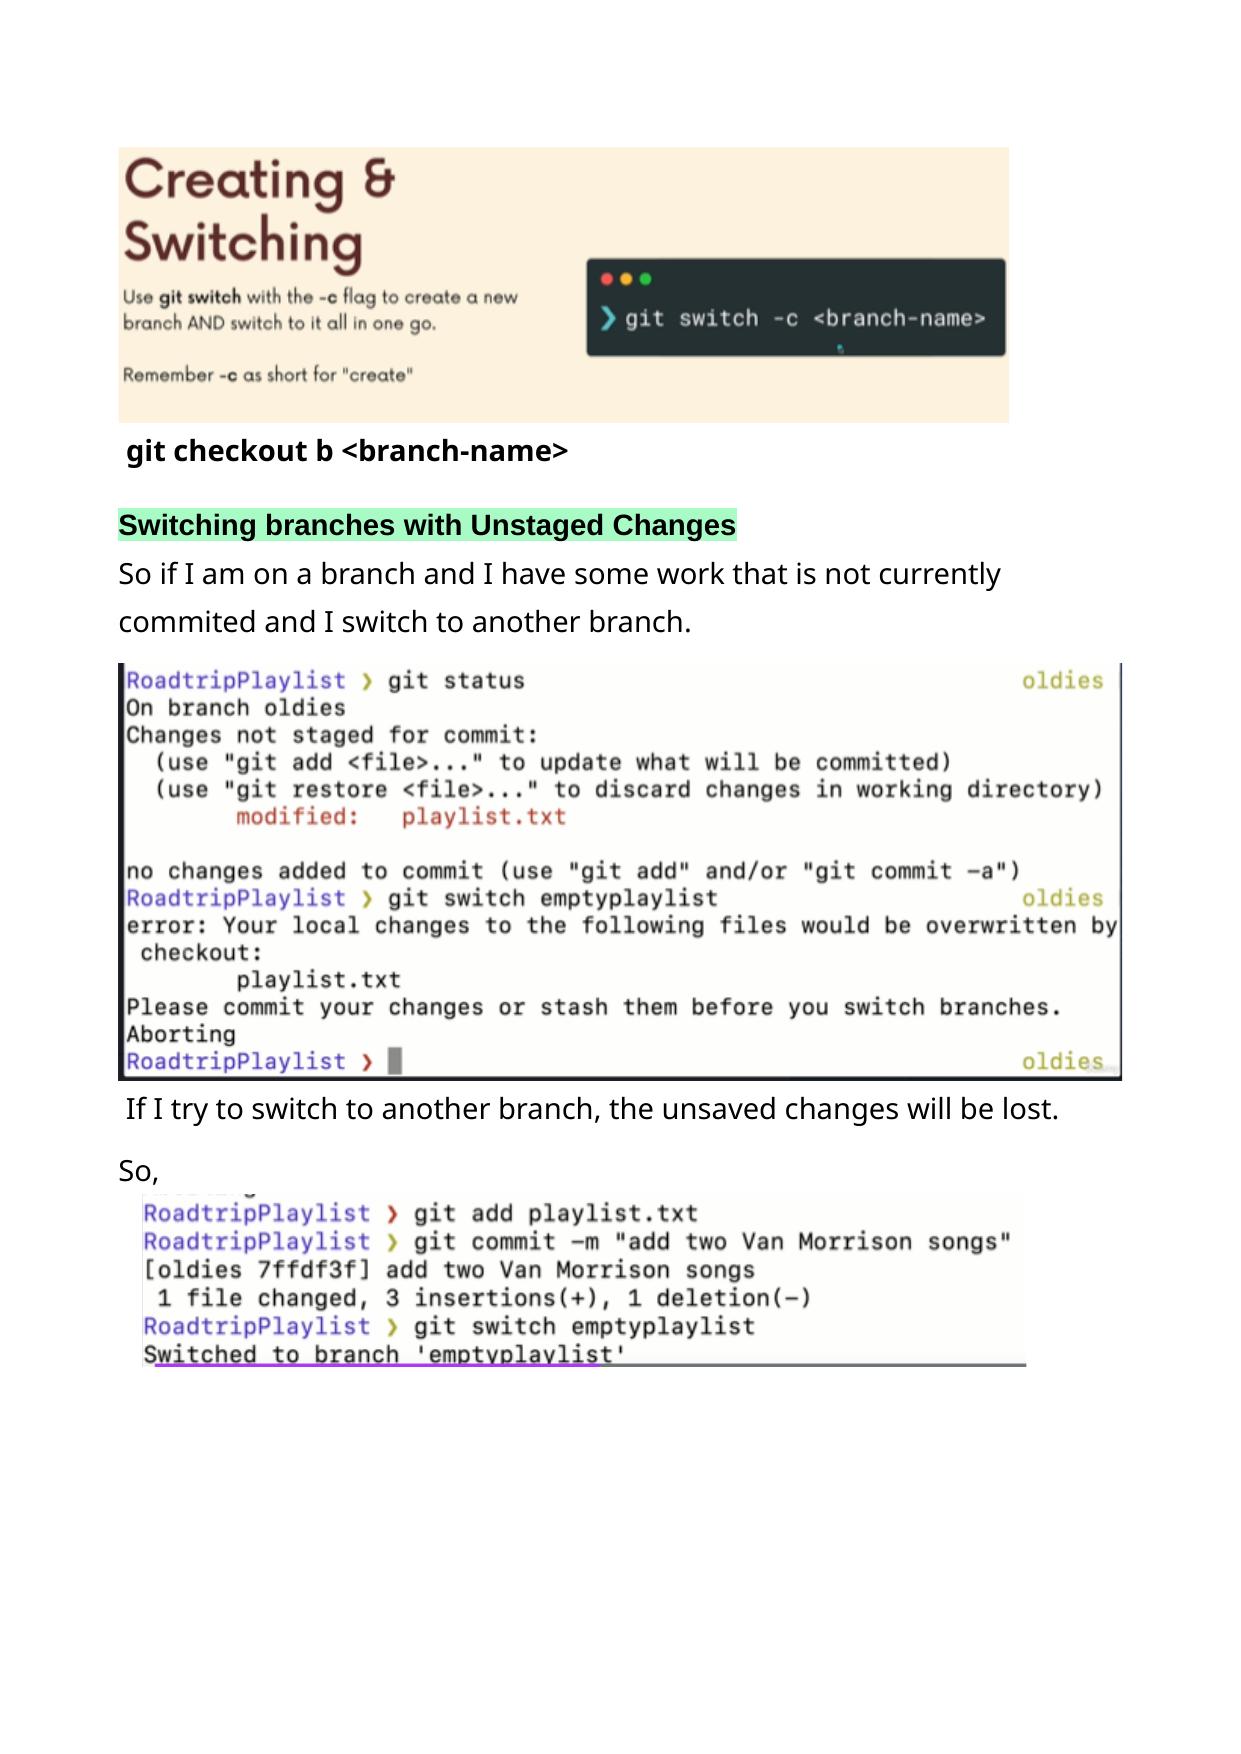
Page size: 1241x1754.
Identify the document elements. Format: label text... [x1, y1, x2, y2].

picture [118, 147, 1010, 423]
text git checkout b <branch-name> [118, 118, 1122, 470]
text So if I am on a branch and I have some work that is not currently commited and I switch to another branch. [118, 554, 1122, 641]
text So, [118, 1151, 1122, 1190]
picture [118, 663, 1123, 1081]
picture [142, 1194, 1027, 1367]
text If I try to switch to another branch, the unsaved changes will be lost. [118, 1081, 1122, 1128]
subtitle Switching branches with Unstaged Changes [118, 507, 1122, 541]
